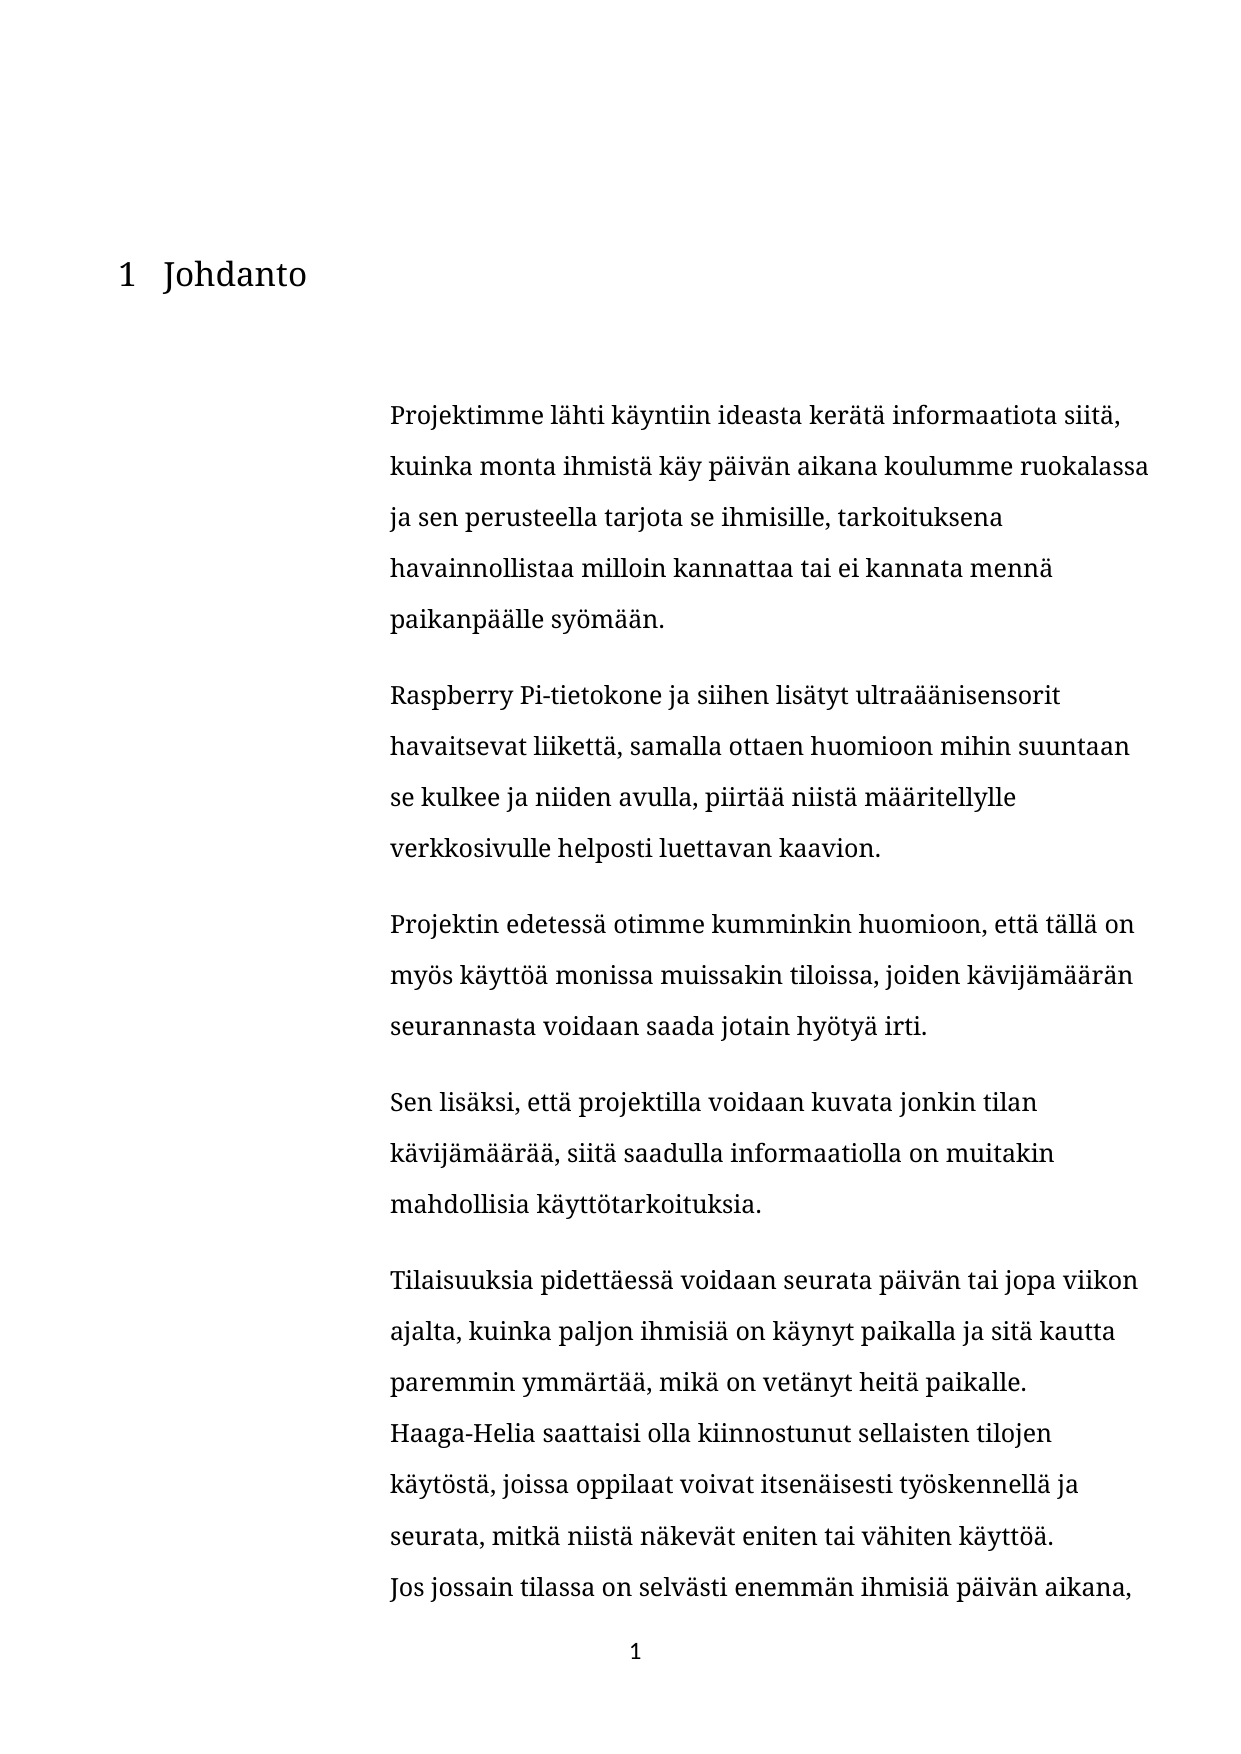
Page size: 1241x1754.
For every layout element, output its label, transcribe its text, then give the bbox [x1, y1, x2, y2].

subtitle Johdanto [118, 251, 1152, 296]
text Projektin edetessä otimme kumminkin huomioon, että tällä on myös käyttöä monissa muissakin tiloissa, joiden kävijämäärän seurannasta voidaan saada jotain hyötyä irti. [390, 907, 1152, 1043]
text Sen lisäksi, että projektilla voidaan kuvata jonkin tilan kävijämäärää, siitä saadulla informaatiolla on muitakin mahdollisia käyttötarkoituksia. [390, 1085, 1152, 1221]
text Raspberry Pi-tietokone ja siihen lisätyt ultraäänisensorit havaitsevat liikettä, samalla ottaen huomioon mihin suuntaan se kulkee ja niiden avulla, piirtää niistä määritellylle verkkosivulle helposti luettavan kaavion. [390, 678, 1152, 865]
text Projektimme lähti käyntiin ideasta kerätä informaatiota siitä, kuinka monta ihmistä käy päivän aikana koulumme ruokalassa ja sen perusteella tarjota se ihmisille, tarkoituksena havainnollistaa milloin kannattaa tai ei kannata mennä paikanpäälle syömään. [390, 397, 1152, 636]
text Tilaisuuksia pidettäessä voidaan seurata päivän tai jopa viikon ajalta, kuinka paljon ihmisiä on käynyt paikalla ja sitä kautta paremmin ymmärtää, mikä on vetänyt heitä paikalle. Haaga-Helia saattaisi olla kiinnostunut sellaisten tilojen käytöstä, joissa oppilaat voivat itsenäisesti työskennellä ja seurata, mitkä niistä näkevät eniten tai vähiten käyttöä. Jos jossain tilassa on selvästi enemmän ihmisiä päivän aikana, [390, 1263, 1152, 1603]
